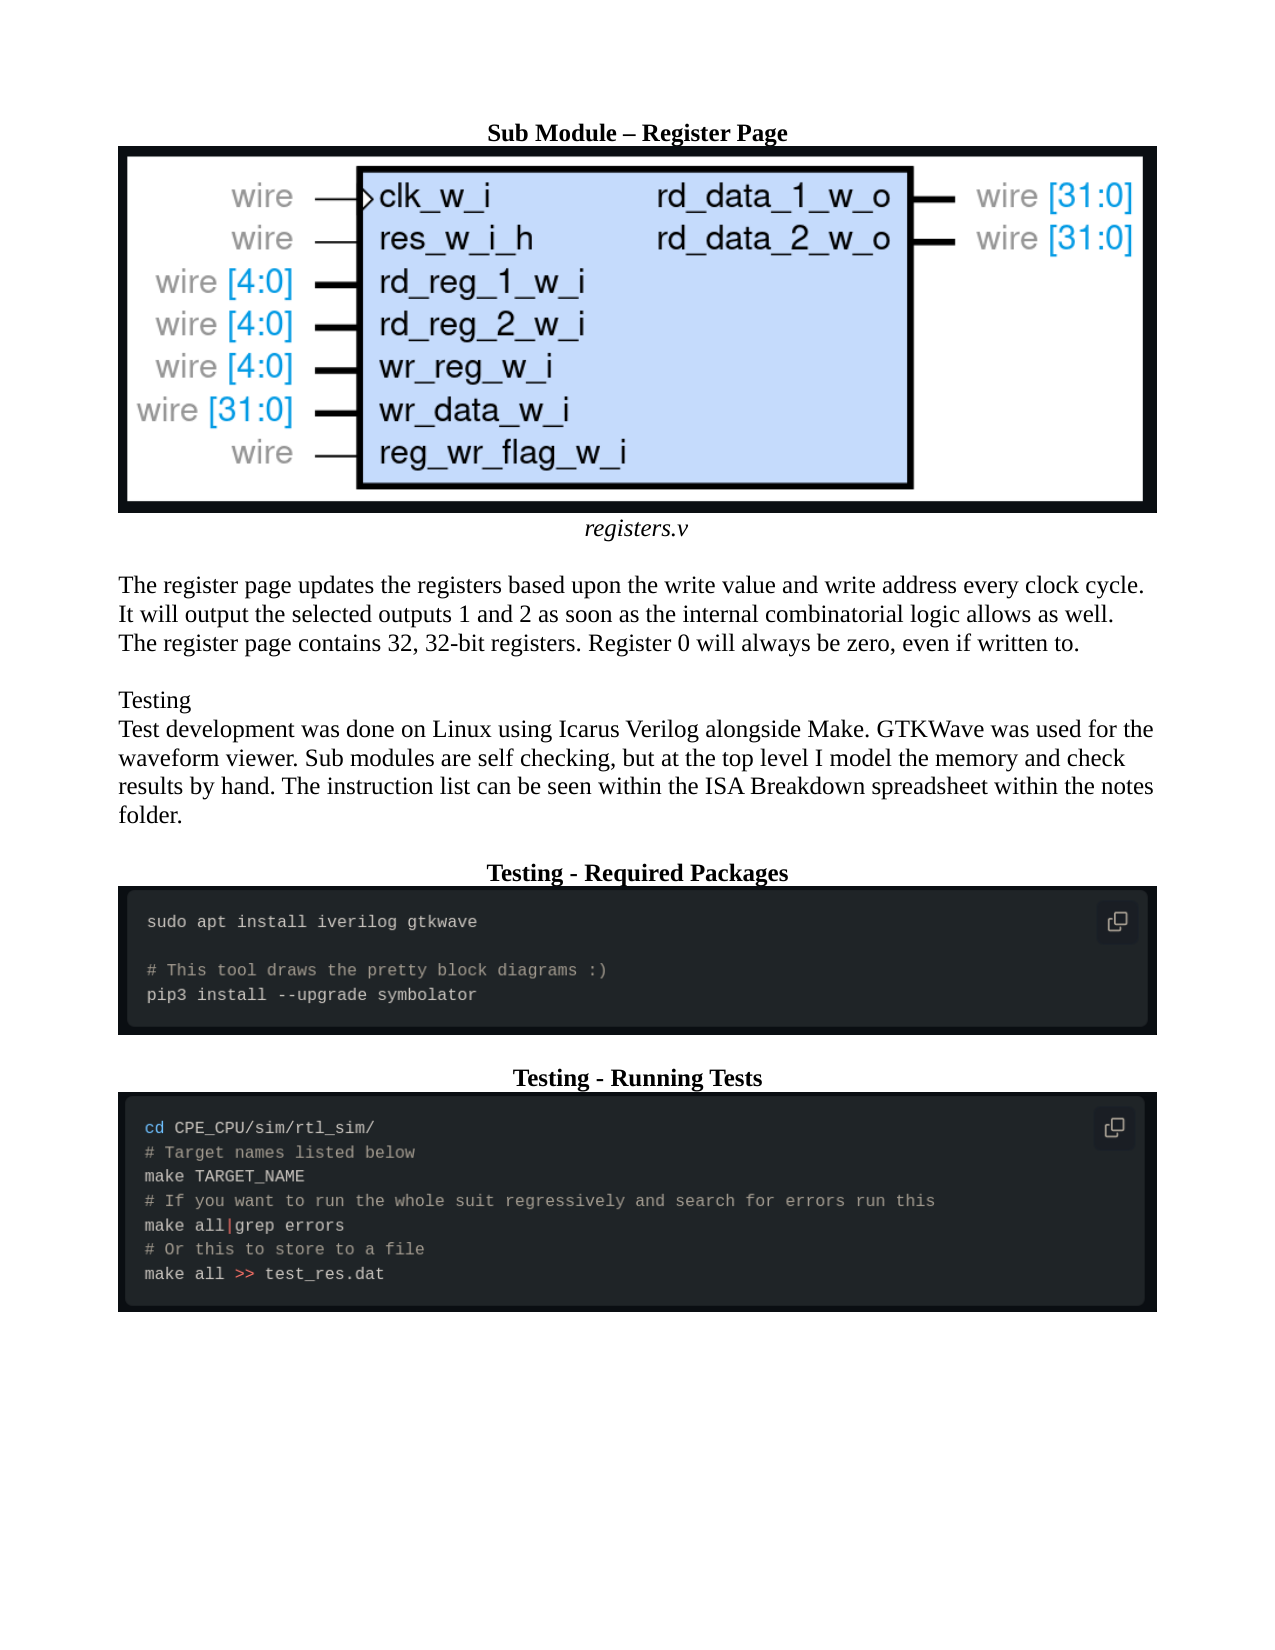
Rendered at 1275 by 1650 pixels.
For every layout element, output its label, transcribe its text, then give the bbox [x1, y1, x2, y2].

picture [118, 146, 1157, 513]
picture [118, 886, 1157, 1035]
text Test development was done on Linux using Icarus Verilog alongside Make. GTKWave was used for the waveform viewer. Sub modules are self checking, but at the top level I model the memory and check results by hand. The instruction list can be seen within the ISA Breakdown spreadsheet within the notes folder. [118, 714, 1157, 829]
text Testing [118, 685, 1157, 714]
text Testing - Running Tests [118, 1063, 1157, 1092]
text registers.v [118, 513, 1157, 541]
text Sub Module – Register Page [118, 118, 1157, 146]
text Testing - Required Packages [118, 858, 1157, 886]
picture [118, 1092, 1157, 1312]
text The register page updates the registers based upon the write value and write address every clock cycle. It will output the selected outputs 1 and 2 as soon as the internal combinatorial logic allows as well. The register page contains 32, 32-bit registers. Register 0 will always be zero, even if written to. [118, 570, 1157, 656]
